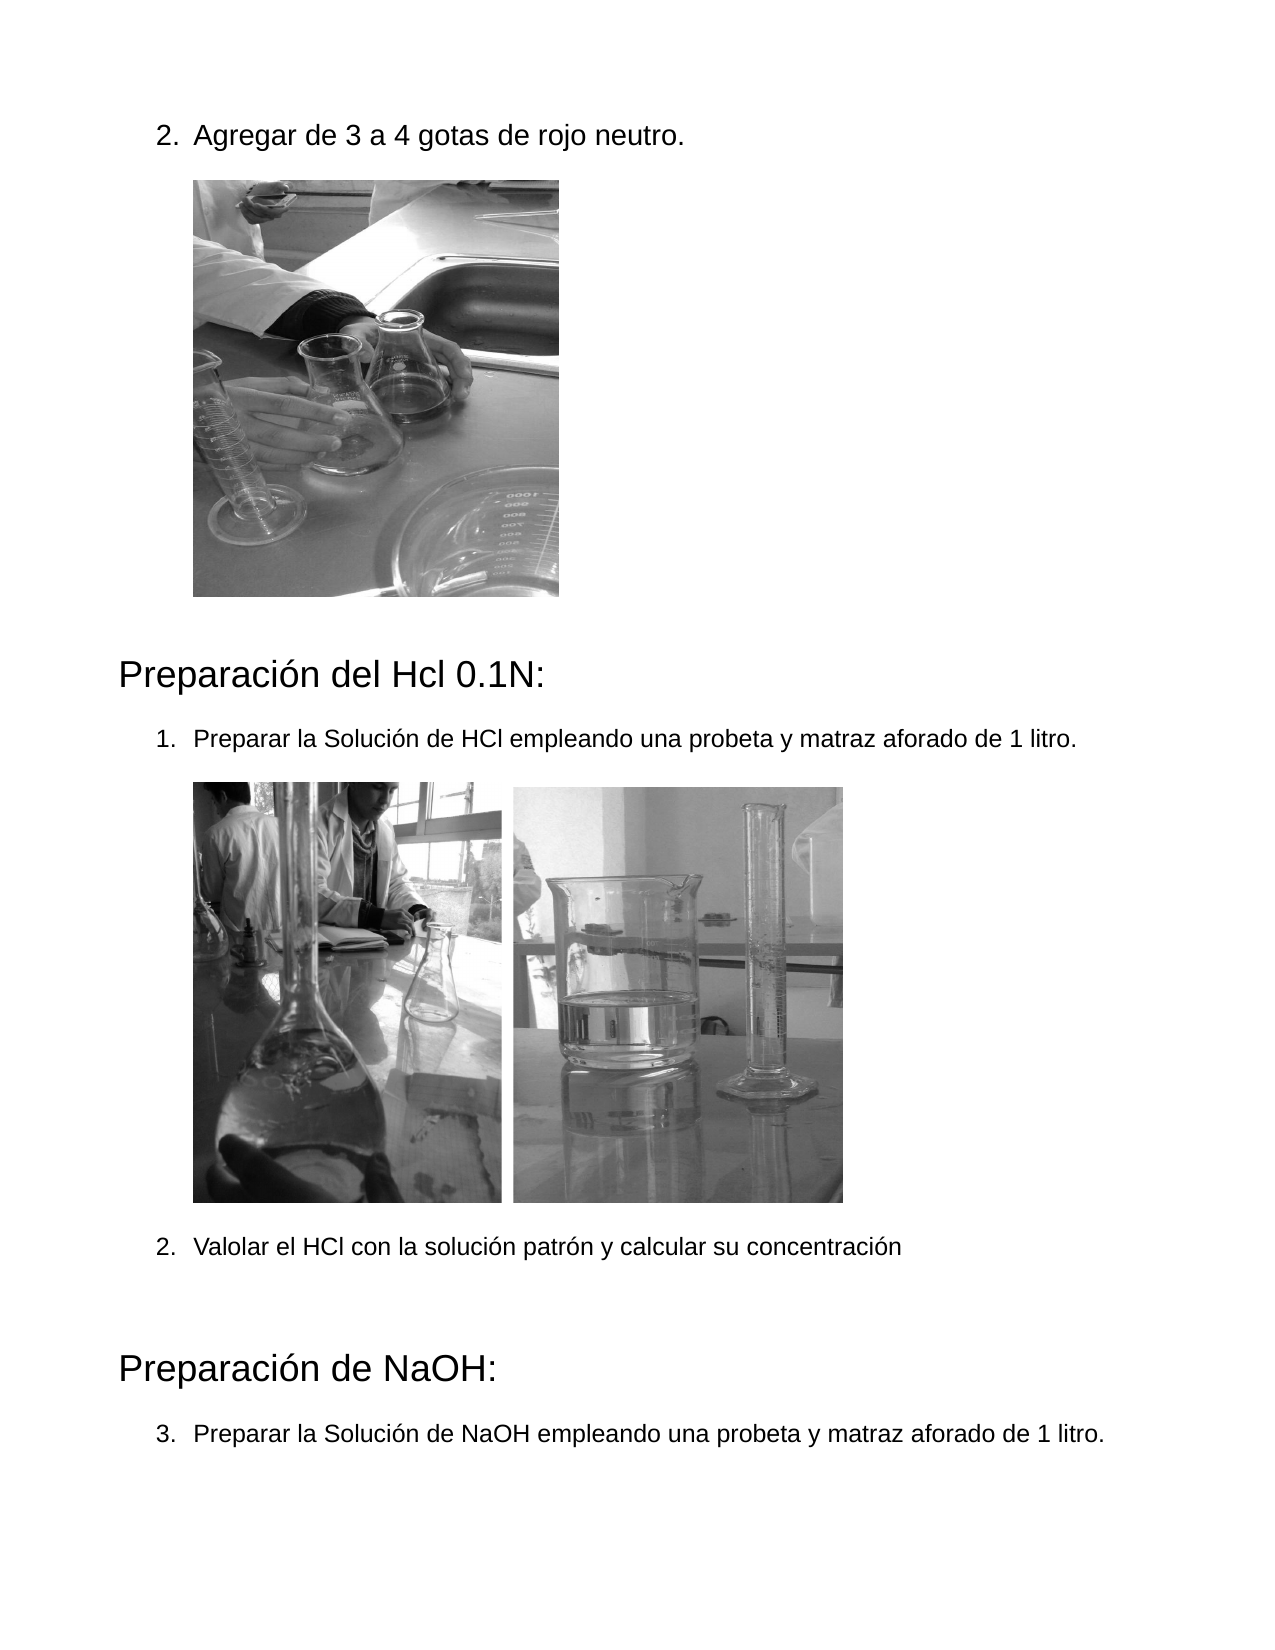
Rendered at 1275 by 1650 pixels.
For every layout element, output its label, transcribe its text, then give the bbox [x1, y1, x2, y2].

text Preparación del Hcl 0.1N: [118, 653, 1157, 696]
text Preparación de NaOH: [118, 1347, 1157, 1390]
list Agregar de 3 a 4 gotas de rojo neutro. [156, 118, 1157, 152]
list Preparar la Solución de HCl empleando una probeta y matraz aforado de 1 litro. [156, 724, 1157, 753]
list Valolar el HCl con la solución patrón y calcular su concentración [156, 1232, 1157, 1260]
list Preparar la Solución de NaOH empleando una probeta y matraz aforado de 1 litro. [156, 1418, 1157, 1447]
